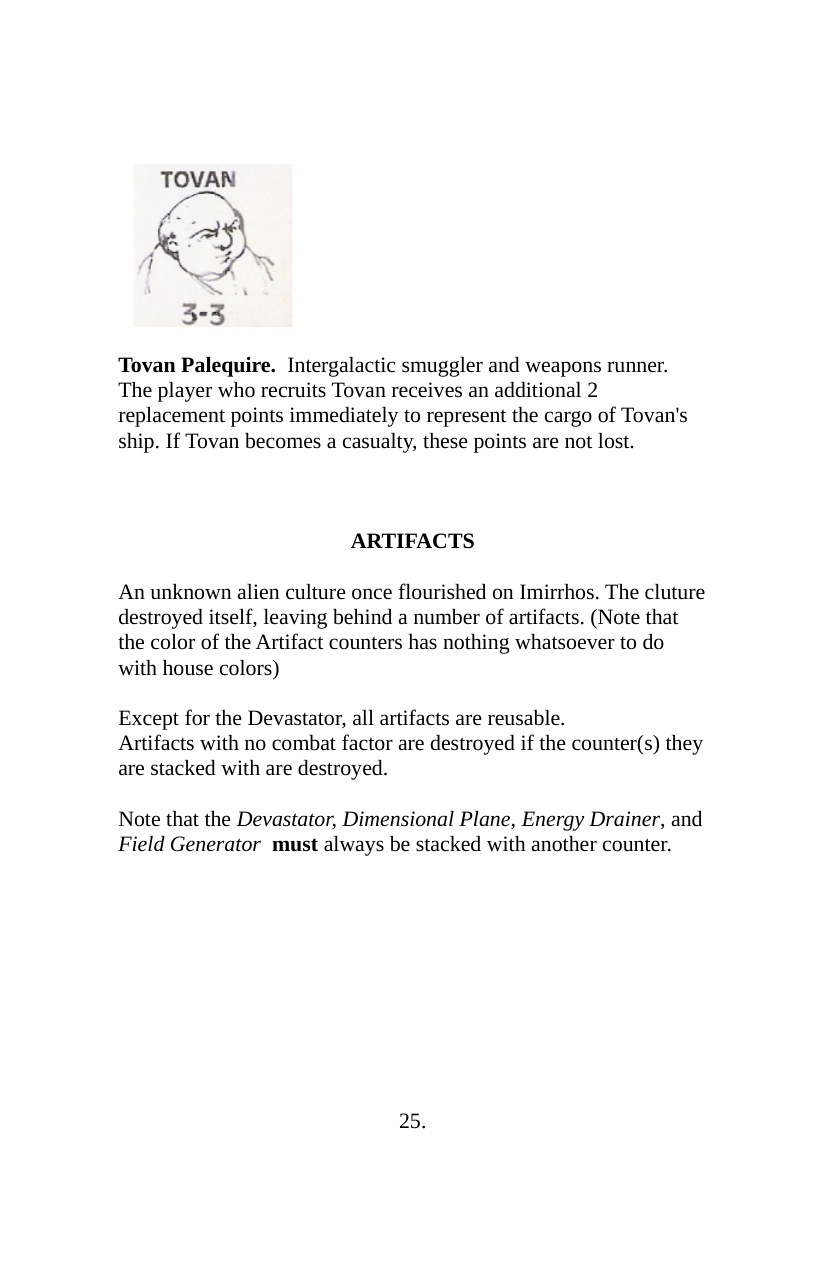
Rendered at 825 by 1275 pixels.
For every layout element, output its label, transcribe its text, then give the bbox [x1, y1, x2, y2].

text Note that the Devastator, Dimensional Plane, Energy Drainer, and Field Generator must always be stacked with another counter. [118, 806, 707, 856]
text Artifacts with no combat factor are destroyed if the counter(s) they are stacked with are destroyed. [118, 730, 707, 781]
text Tovan Palequire. Intergalactic smuggler and weapons runner. The player who recruits Tovan receives an additional 2 replacement points immediately to represent the cargo of Tovan's ship. If Tovan becomes a casualty, these points are not lost. [118, 352, 707, 453]
text ARTIFACTS [118, 528, 707, 554]
text An unknown alien culture once flourished on Imirrhos. The cluture destroyed itself, leaving behind a number of artifacts. (Note that the color of the Artifact counters has nothing whatsoever to do with house colors) [118, 579, 707, 680]
text 25. [118, 1108, 707, 1133]
text Except for the Devastator, all artifacts are reusable. [118, 705, 707, 730]
